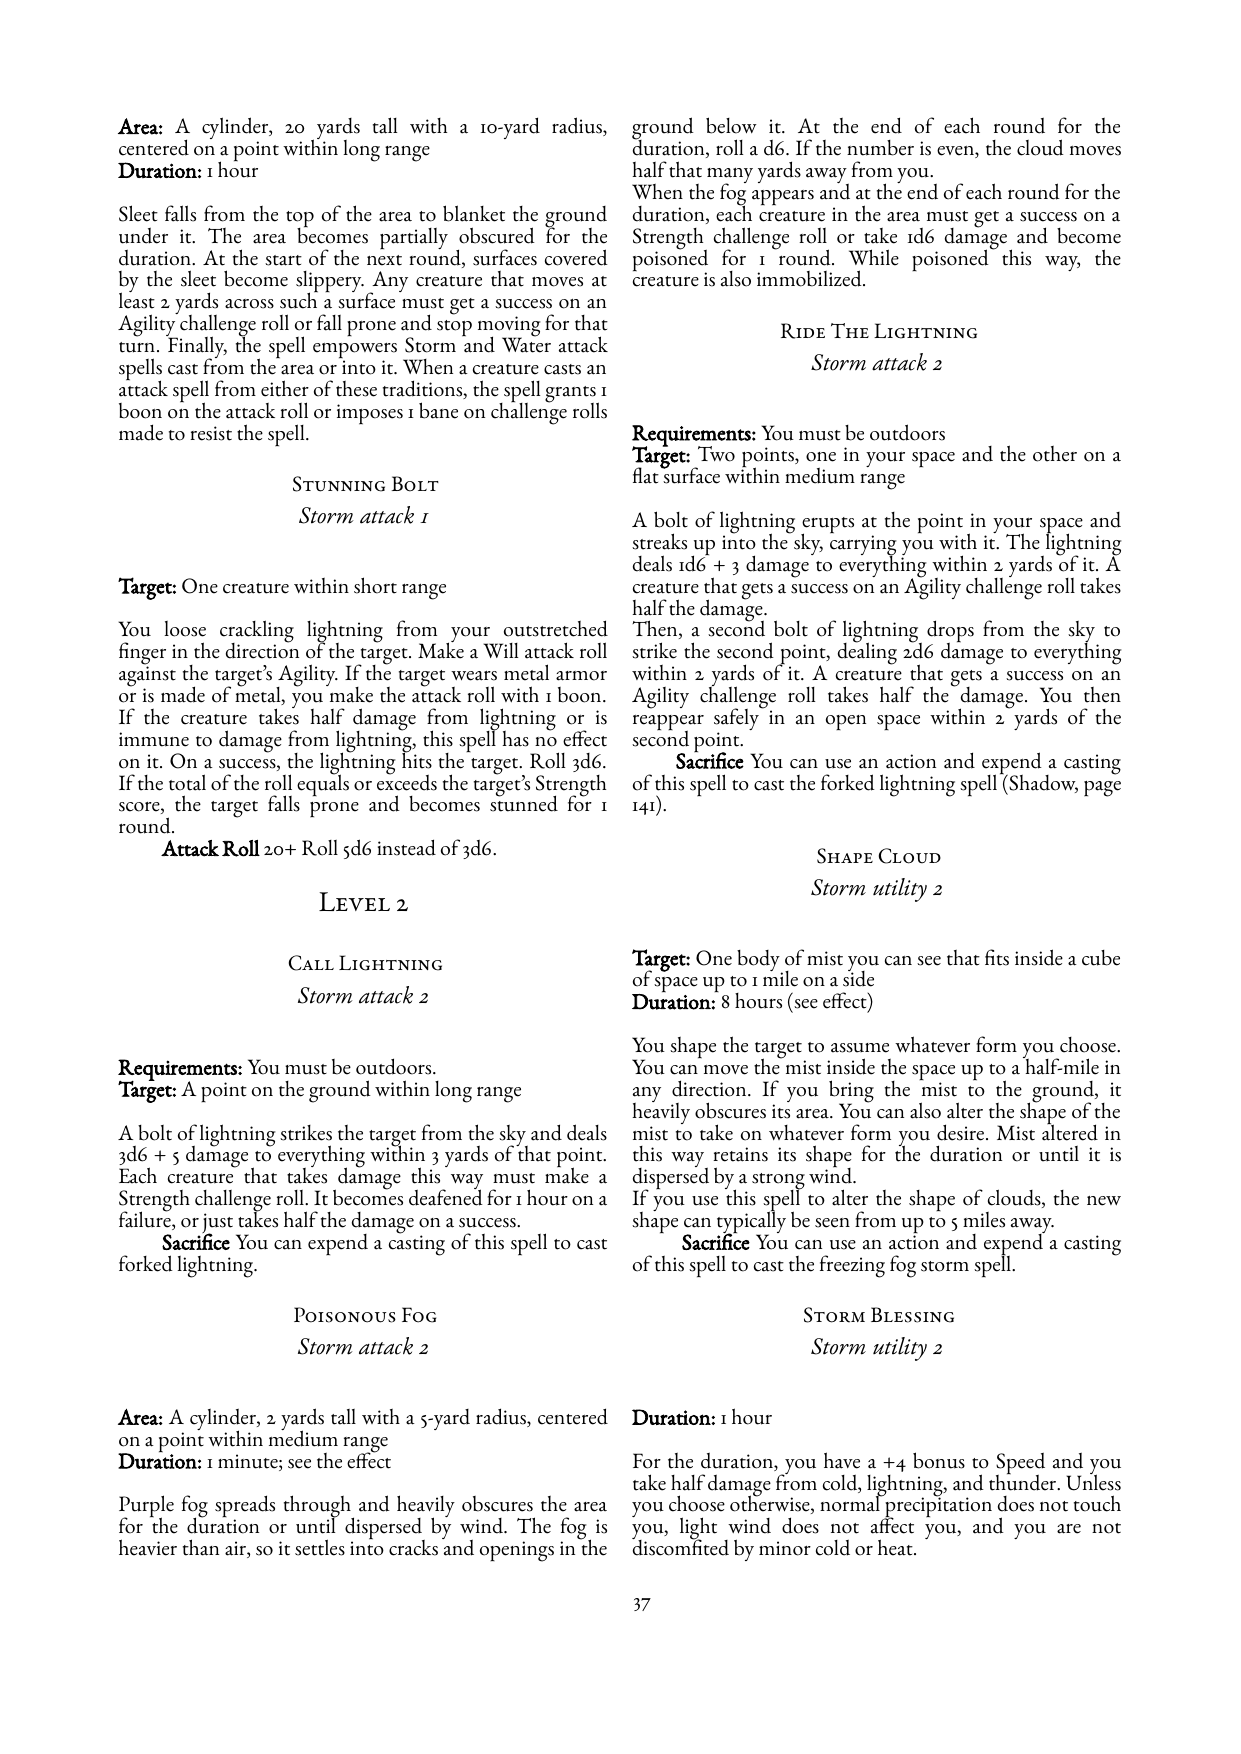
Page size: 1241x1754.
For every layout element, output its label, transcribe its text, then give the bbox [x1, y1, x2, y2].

list Duration: 1 minute; see the effect [118, 1452, 608, 1474]
subtitle Storm utility 2 [632, 1338, 1122, 1362]
list Requirements: You must be outdoors. [118, 1040, 608, 1081]
list Target: Two points, one in your space and the other on a flat surface within medium range [632, 446, 1122, 490]
subtitle Storm Blessing [632, 1307, 1122, 1329]
text Then, a second bolt of lightning drops from the sky to strike the second point, dealing 2d6 damage to everything within 2 yards of it. A creature that gets a success on an Agility challenge roll takes half the damage. You then reappear safely in an open space within 2 yards of the second point. [632, 621, 1122, 752]
text Purple fog spreads through and heavily obscures the area for the duration or until dispersed by wind. The fog is heavier than air, so it settles into cracks and openings in the [118, 1486, 608, 1562]
text Sacrifice You can expend a casting of this spell to cast forked lightning. [118, 1234, 608, 1277]
subtitle Storm attack 1 [118, 506, 608, 531]
text Sacrifice You can use an action and expend a casting of this spell to cast the freezing fog storm spell. [632, 1234, 1122, 1277]
list Area: A cylinder, 20 yards tall with a 10-yard radius, centered on a point within long range [118, 118, 608, 162]
text A bolt of lightning strikes the target from the sky and deals 3d6 + 5 damage to everything within 3 yards of that point. Each creature that takes damage this way must make a Strength challenge roll. It becomes deafened for 1 hour on a failure, or just takes half the damage on a success. [118, 1114, 608, 1234]
list Duration: 1 hour [632, 1391, 1122, 1431]
text You shape the target to assume whatever form you choose. You can move the mist inside the space up to a half-mile in any direction. If you bring the mist to the ground, it heavily obscures its area. You can also alter the shape of the mist to take on whatever form you desire. Mist altered in this way retains its shape for the duration or until it is dispersed by a strong wind. [632, 1027, 1122, 1190]
text When the fog appears and at the end of each round for the duration, each creature in the area must get a success on a Strength challenge roll or take 1d6 damage and become poisoned for 1 round. While poisoned this way, the creature is also immobilized. [632, 184, 1122, 293]
text A bolt of lightning erupts at the point in your space and streaks up into the sky, carrying you with it. The lightning deals 1d6 + 3 damage to everything within 2 yards of it. A creature that gets a success on an Agility challenge roll takes half the damage. [632, 502, 1122, 621]
subtitle Storm attack 2 [118, 986, 608, 1010]
text For the duration, you have a +4 bonus to Speed and you take half damage from cold, lightning, and thunder. Unless you choose otherwise, normal precipitation does not touch you, light wind does not affect you, and you are not discomfited by minor cold or heat. [632, 1443, 1122, 1562]
subtitle Storm attack 2 [632, 353, 1122, 377]
list Target: A point on the ground within long range [118, 1081, 608, 1102]
subtitle Ride The Lightning [632, 323, 1122, 344]
text If you use this spell to alter the shape of clouds, the new shape can typically be seen from up to 5 miles away. [632, 1190, 1122, 1234]
list Requirements: You must be outdoors [632, 407, 1122, 446]
subtitle Level 2 [118, 891, 608, 920]
subtitle Call Lightning [118, 955, 608, 977]
subtitle Shape Cloud [632, 848, 1122, 869]
subtitle Storm utility 2 [632, 878, 1122, 902]
subtitle Poisonous Fog [118, 1307, 608, 1329]
list Target: One creature within short range [118, 560, 608, 599]
list Duration: 1 hour [118, 162, 608, 184]
text Sacrifice You can use an action and expend a casting of this spell to cast the forked lightning spell (Shadow, page 141). [632, 752, 1122, 818]
text Attack Roll 20+ Roll 5d6 instead of 3d6. [118, 840, 608, 862]
subtitle Stunning Bolt [118, 476, 608, 498]
list Area: A cylinder, 2 yards tall with a 5-yard radius, centered on a point within medium range [118, 1391, 608, 1452]
list Target: One body of mist you can see that fits inside a cube of space up to 1 mile on a side [632, 932, 1122, 993]
text ground below it. At the end of each round for the duration, roll a d6. If the number is even, the cloud moves half that many yards away from you. [632, 118, 1122, 184]
subtitle Storm attack 2 [118, 1338, 608, 1362]
text Sleet falls from the top of the area to blanket the ground under it. The area becomes partially obscured for the duration. At the start of the next round, surfaces covered by the sleet become slippery. Any creature that moves at least 2 yards across such a surface must get a success on an Agility challenge roll or fall prone and stop moving for that turn. Finally, the spell empowers Storm and Water attack spells cast from the area or into it. When a creature casts an attack spell from either of these traditions, the spell grants 1 boon on the attack roll or imposes 1 bane on challenge rolls made to resist the spell. [118, 196, 608, 446]
text You loose crackling lightning from your outstretched finger in the direction of the target. Make a Will attack roll against the target’s Agility. If the target wears metal armor or is made of metal, you make the attack roll with 1 boon. If the creature takes half damage from lightning or is immune to damage from lightning, this spell has no effect on it. On a success, the lightning hits the target. Roll 3d6. If the total of the roll equals or exceeds the target’s Strength score, the target falls prone and becomes stunned for 1 round. [118, 611, 608, 840]
list Duration: 8 hours (see effect) [632, 993, 1122, 1015]
